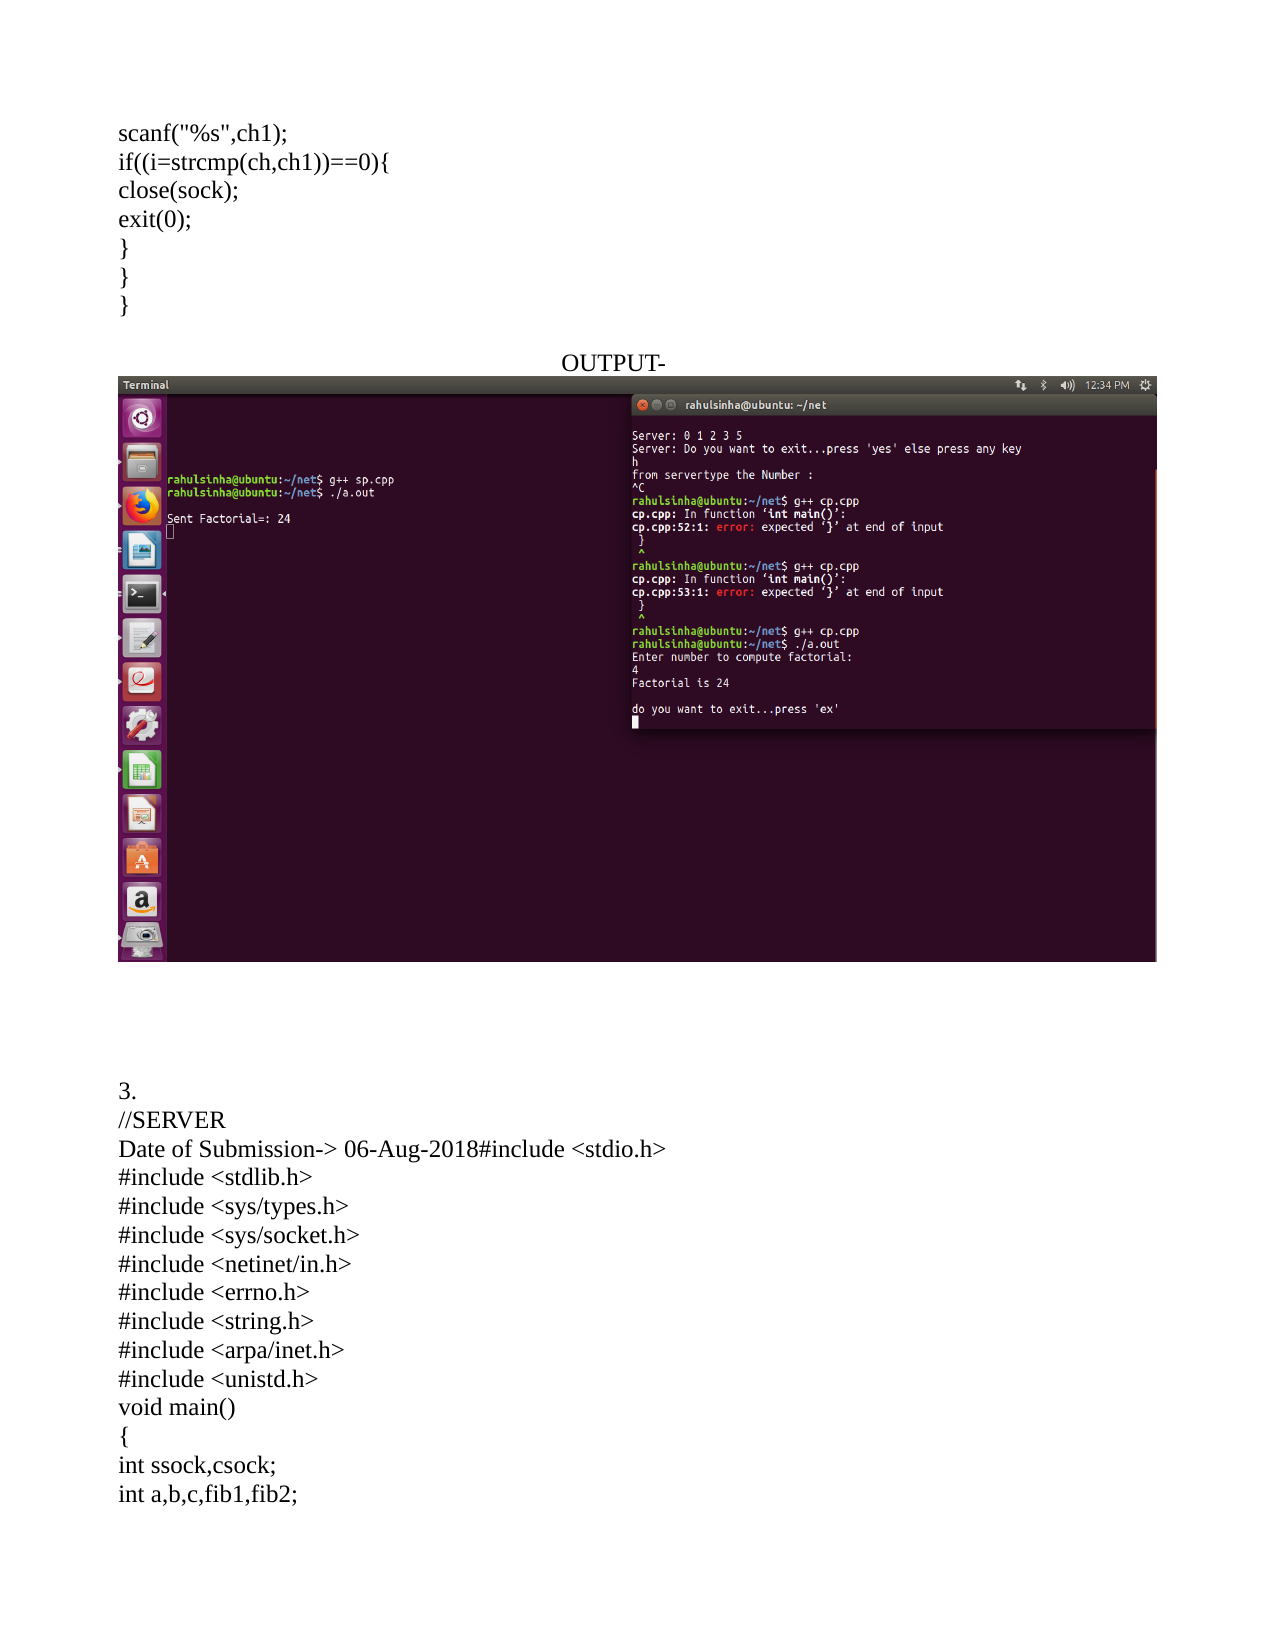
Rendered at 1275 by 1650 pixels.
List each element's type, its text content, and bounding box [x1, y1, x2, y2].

text } [118, 291, 1157, 319]
text #include <netinet/in.h> [118, 1249, 1157, 1277]
text //SERVER [118, 1105, 1157, 1134]
text void main() [118, 1392, 1157, 1421]
text int a,b,c,fib1,fib2; [118, 1479, 1157, 1507]
text #include <unistd.h> [118, 1364, 1157, 1392]
text if((i=strcmp(ch,ch1))==0){ [118, 147, 1157, 176]
text } [118, 262, 1157, 291]
text 3. [118, 1076, 1157, 1105]
text Date of Submission-> 06-Aug-2018#include <stdio.h> [118, 1134, 1157, 1162]
text scanf("%s",ch1); [118, 118, 1157, 147]
text } [118, 233, 1157, 262]
text { [118, 1421, 1157, 1450]
text #include <stdlib.h> [118, 1162, 1157, 1191]
text #include <sys/types.h> [118, 1191, 1157, 1220]
picture [118, 376, 1157, 962]
text #include <sys/socket.h> [118, 1220, 1157, 1249]
text int ssock,csock; [118, 1450, 1157, 1479]
text OUTPUT- [118, 348, 1157, 376]
text #include <string.h> [118, 1306, 1157, 1335]
text #include <errno.h> [118, 1277, 1157, 1306]
text exit(0); [118, 204, 1157, 233]
text close(sock); [118, 176, 1157, 204]
text #include <arpa/inet.h> [118, 1335, 1157, 1364]
